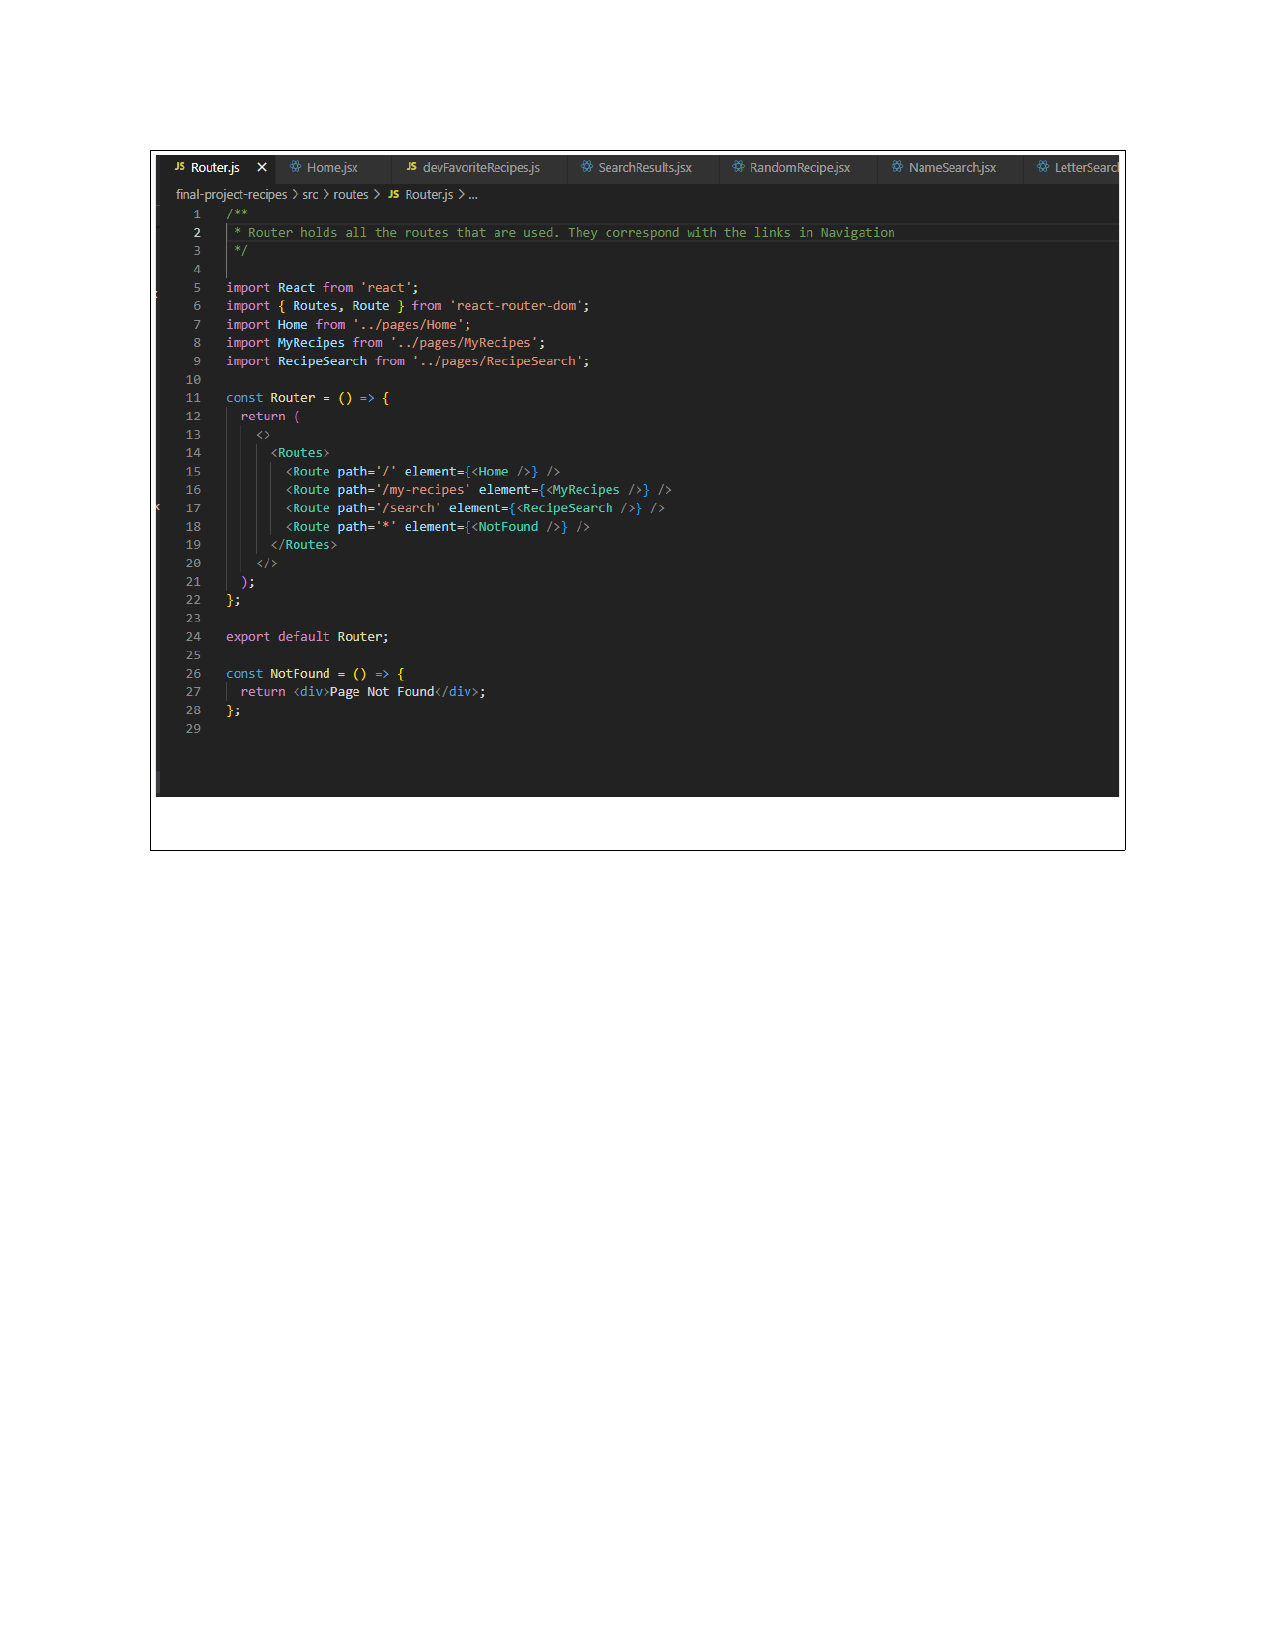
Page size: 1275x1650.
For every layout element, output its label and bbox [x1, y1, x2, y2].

table_cell [151, 151, 1125, 849]
picture [155, 155, 1120, 797]
